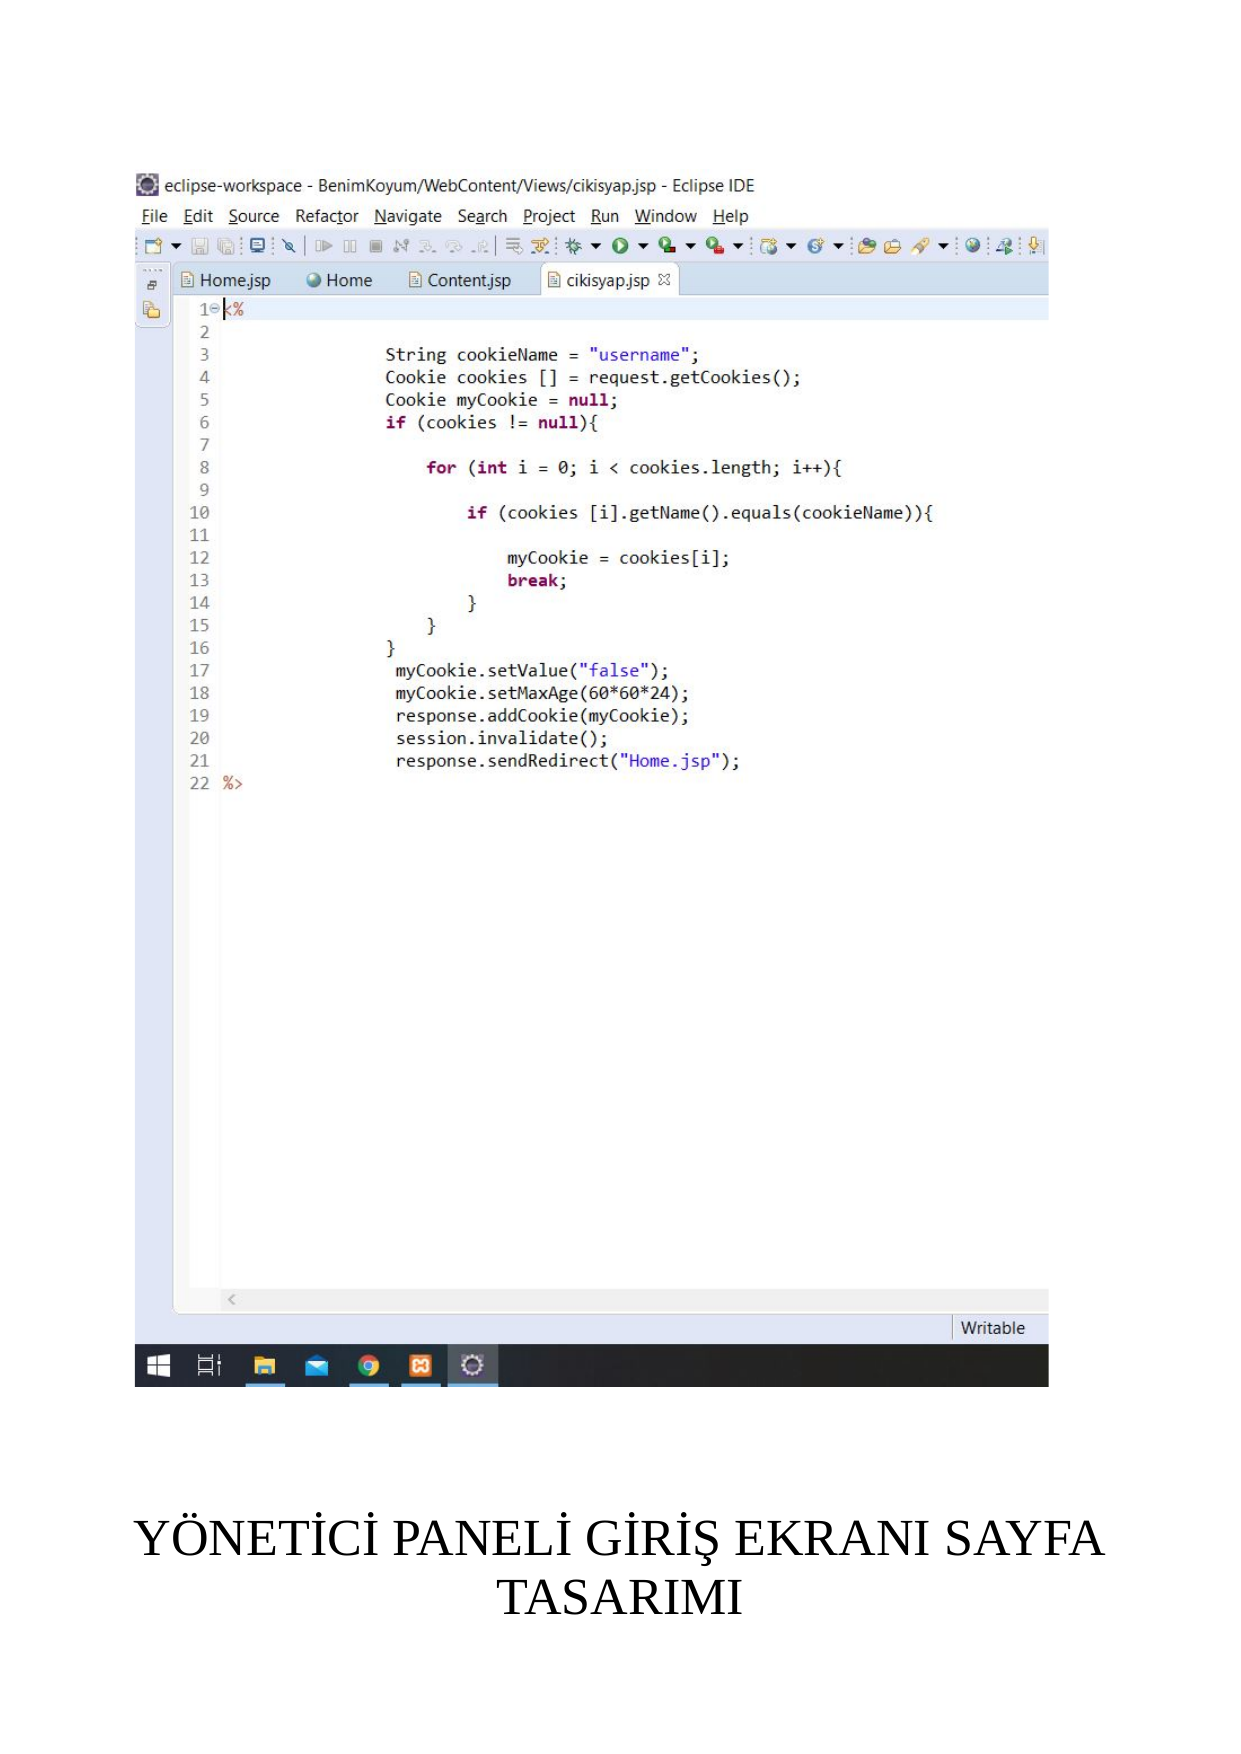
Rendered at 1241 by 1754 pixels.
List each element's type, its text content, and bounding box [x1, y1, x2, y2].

text YÖNETİCİ PANELİ GİRİŞ EKRANI SAYFA TASARIMI [118, 1506, 1122, 1626]
picture [134, 169, 1049, 1387]
